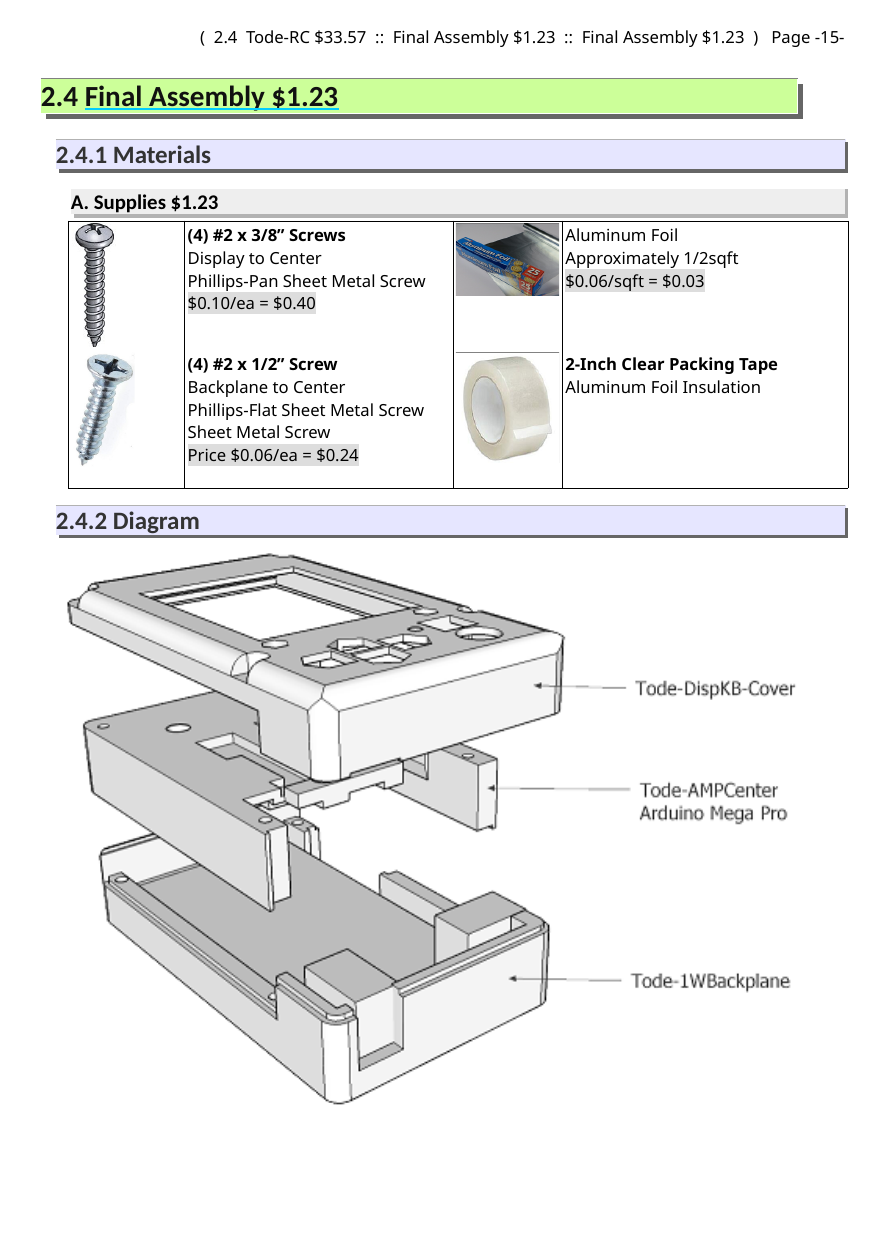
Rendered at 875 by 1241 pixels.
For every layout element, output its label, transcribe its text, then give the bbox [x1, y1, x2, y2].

table_header [69, 222, 184, 350]
subtitle Diagram [56, 505, 846, 535]
table_cell (4) #2 x 1/2” Screw Backplane to Center Phillips-Flat Sheet Metal Screw Sheet Metal Screw Price $0.06/ea = $0.24 [185, 350, 453, 488]
table_header Aluminum Foil Approximately 1/2sqft $0.06/sqft = $0.03 [563, 222, 848, 350]
table_header (4) #2 x 3/8” Screws Display to Center Phillips-Pan Sheet Metal Screw $0.10/ea = $0.40 [185, 222, 453, 350]
subtitle Supplies $1.23 [71, 189, 845, 214]
subtitle Final Assembly $1.23 [41, 79, 797, 113]
table_cell [69, 350, 184, 488]
subtitle Materials [56, 139, 846, 169]
table_header [454, 222, 562, 350]
table_cell 2-Inch Clear Packing Tape Aluminum Foil Insulation [563, 350, 848, 488]
table_cell [454, 350, 562, 488]
